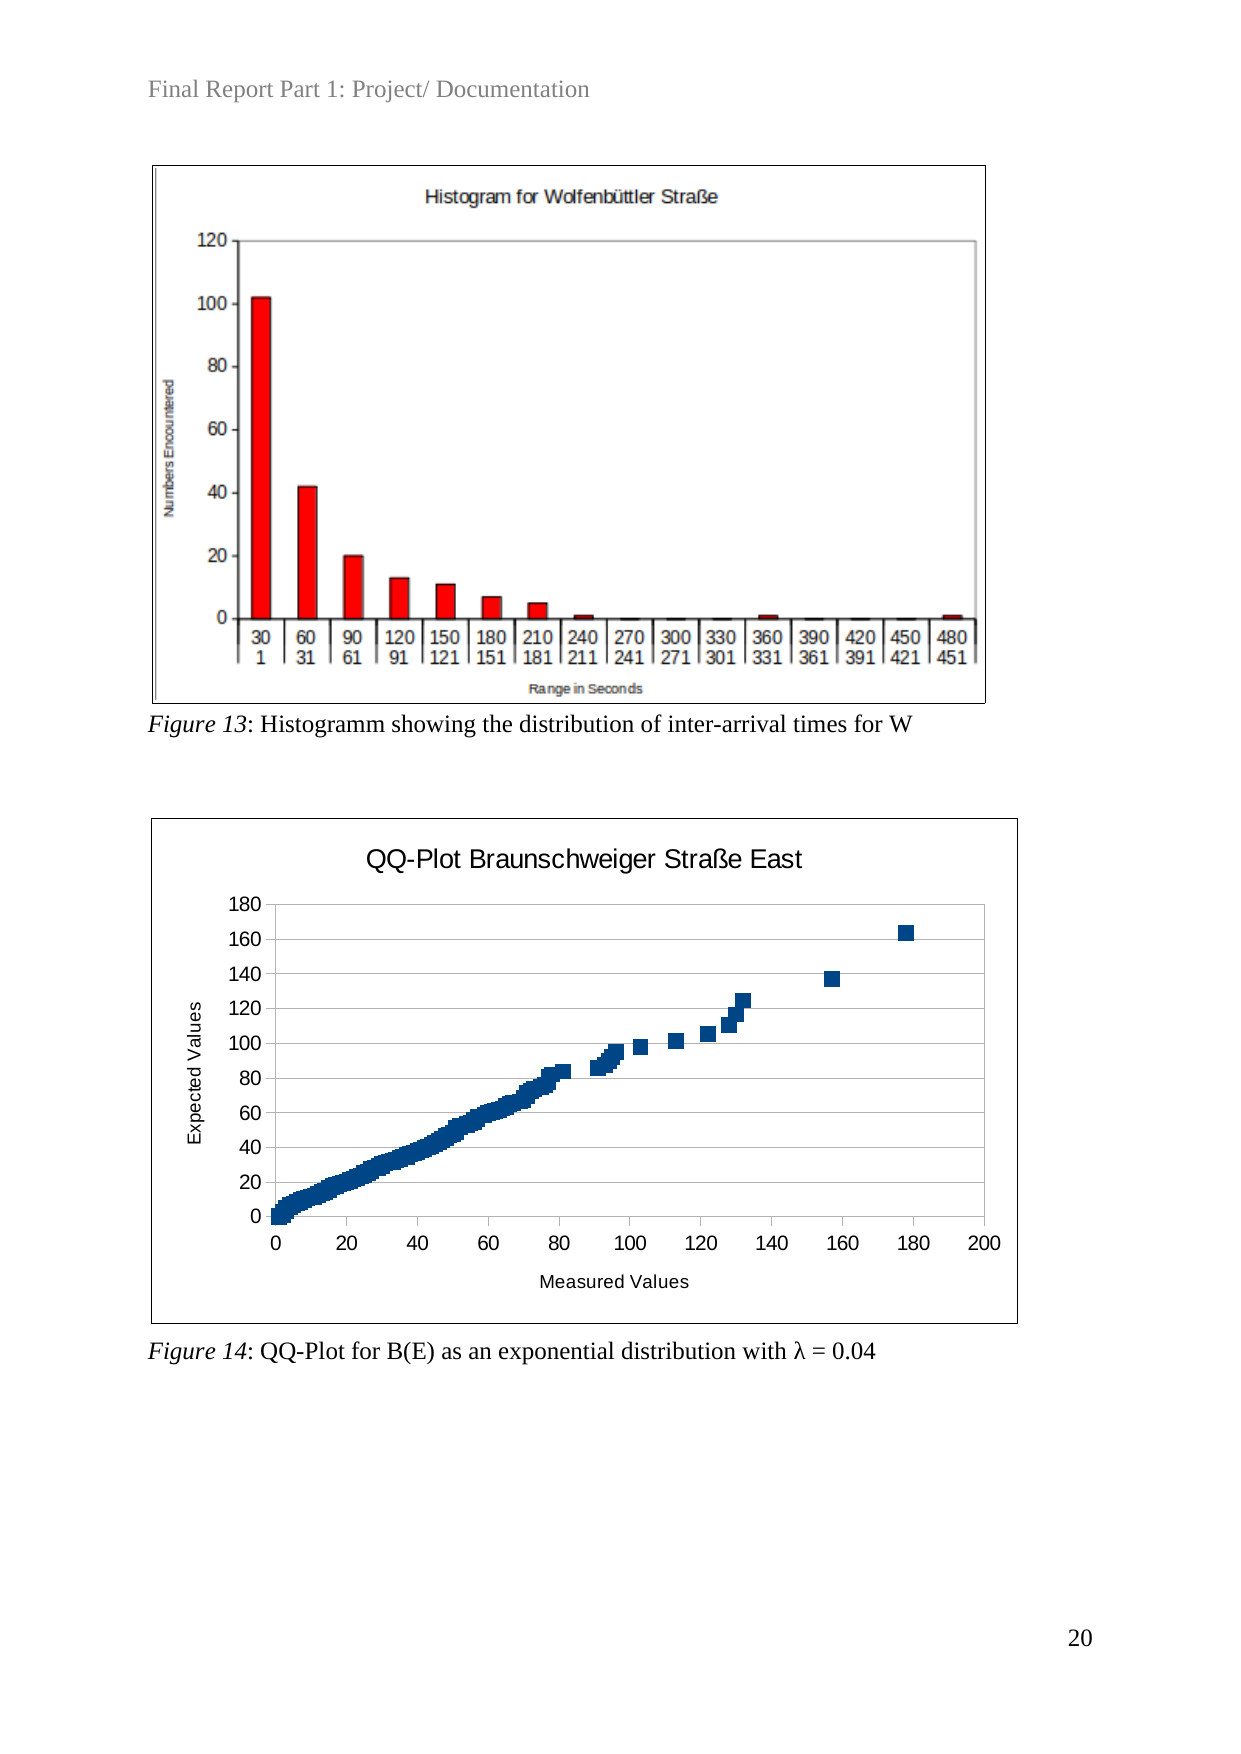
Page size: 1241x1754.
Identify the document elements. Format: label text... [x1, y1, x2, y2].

text Figure 13: Histogramm showing the distribution of inter-arrival times for W [148, 709, 1093, 738]
picture [155, 168, 982, 700]
text Figure 14: QQ-Plot for B(E) as an exponential distribution with λ = 0.04 [148, 1336, 1093, 1365]
